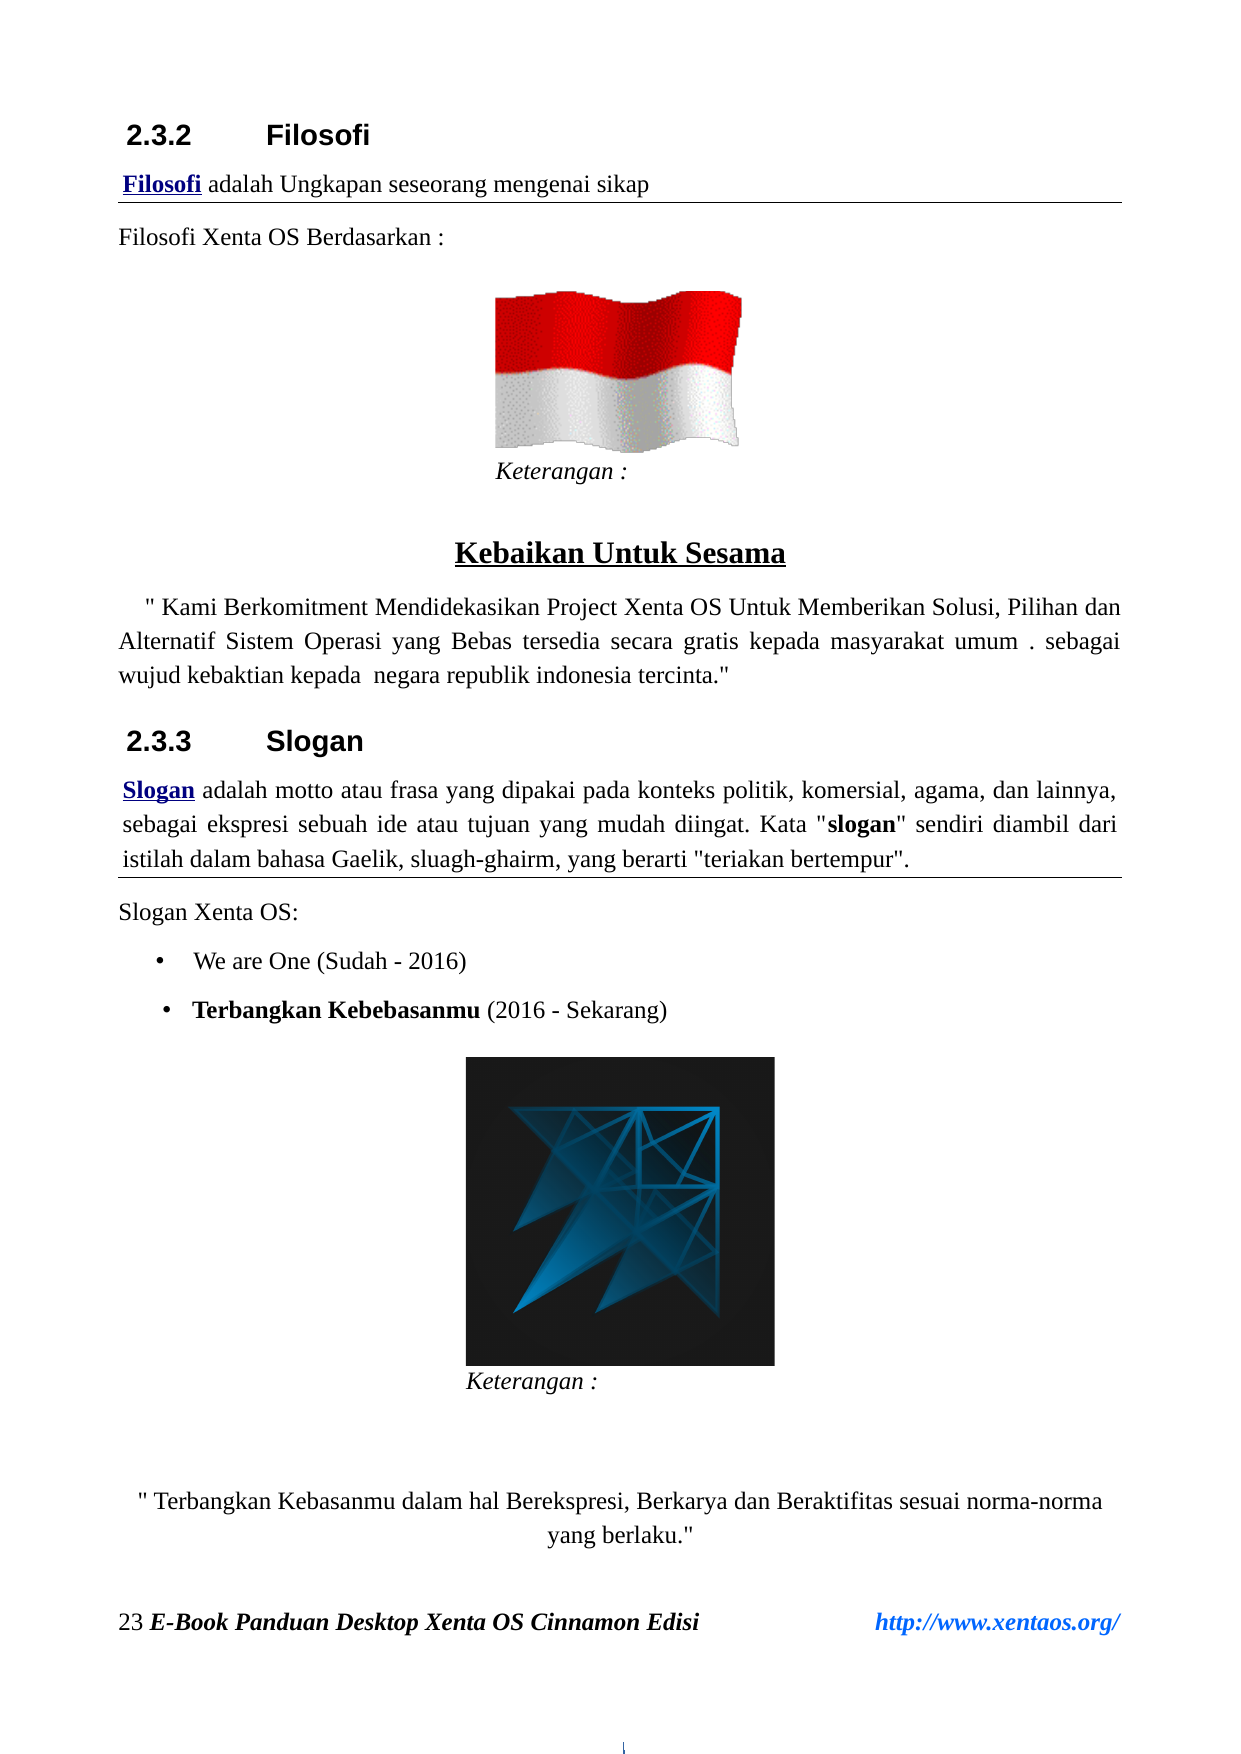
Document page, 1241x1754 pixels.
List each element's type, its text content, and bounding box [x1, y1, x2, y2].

text Kebaikan Untuk Sesama [118, 534, 1122, 570]
list Terbangkan Kebebasanmu (2016 - Sekarang) [162, 996, 1122, 1024]
subtitle Slogan [118, 724, 1122, 758]
text " Terbangkan Kebasanmu dalam hal Berekspresi, Berkarya dan Beraktifitas sesuai norma-norma yang berlaku." [118, 1486, 1122, 1549]
subtitle Filosofi [118, 118, 1122, 152]
list We are One (Sudah - 2016) [156, 946, 1122, 975]
picture [465, 1057, 775, 1366]
picture [495, 291, 745, 456]
text Slogan adalah motto atau frasa yang dipakai pada konteks politik, komersial, agama, dan lainnya, sebagai ekspresi sebuah ide atau tujuan yang mudah diingat. Kata "slogan" sendiri diambil dari istilah dalam bahasa Gaelik, sluagh-ghairm, yang berarti "teriakan bertempur". [118, 771, 1122, 877]
text Keterangan : [466, 1366, 774, 1395]
text Keterangan : [495, 456, 745, 484]
text " Kami Berkomitment Mendidekasikan Project Xenta OS Untuk Memberikan Solusi, Pilihan dan Alternatif Sistem Operasi yang Bebas tersedia secara gratis kepada masyarakat umum . sebagai wujud kebaktian kepada negara republik indonesia tercinta." [118, 592, 1122, 689]
text Filosofi adalah Ungkapan seseorang mengenai sikap [118, 164, 1122, 202]
text Filosofi Xenta OS Berdasarkan : [118, 222, 1122, 251]
text Slogan Xenta OS: [118, 897, 1122, 926]
